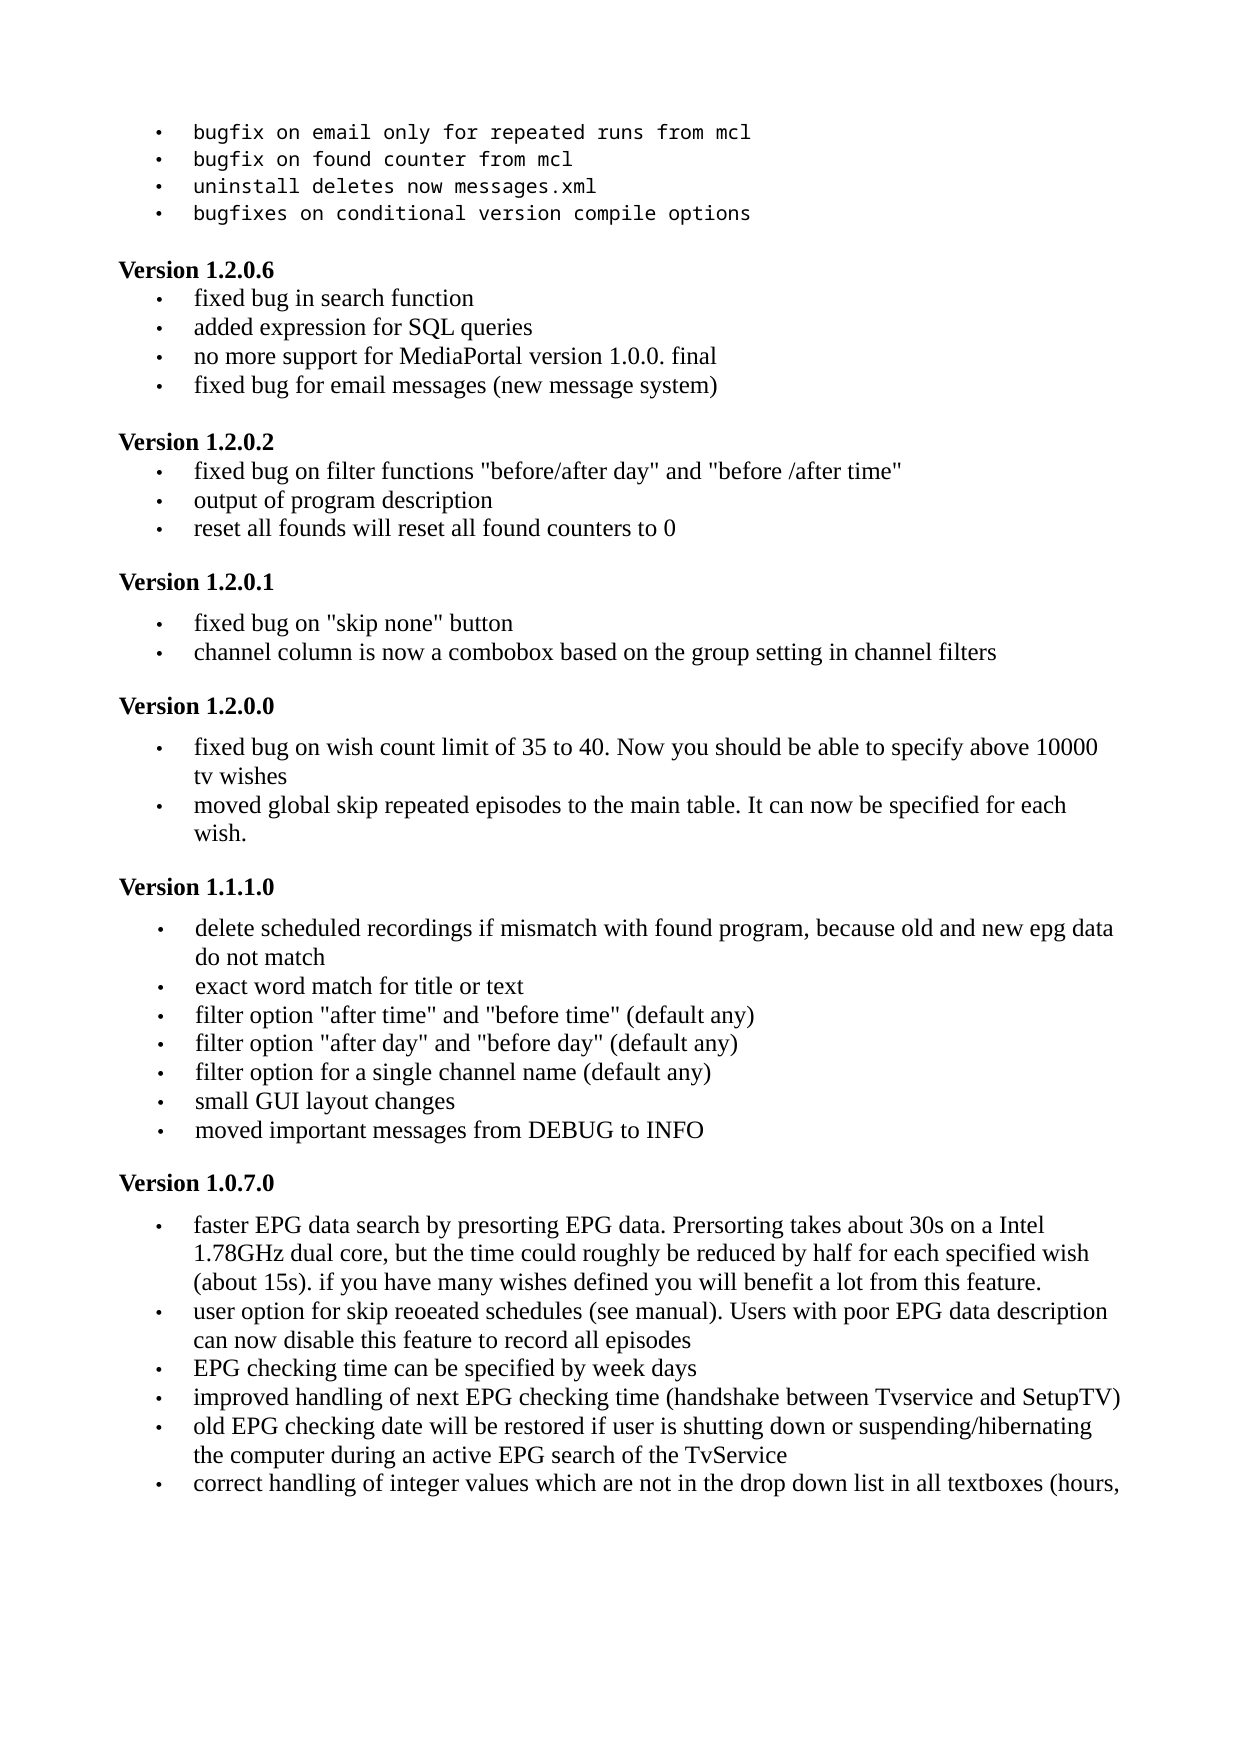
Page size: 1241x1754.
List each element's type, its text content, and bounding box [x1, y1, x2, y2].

list moved global skip repeated episodes to the main table. It can now be specified for each wish. [156, 790, 1122, 847]
text Version 1.2.0.6 [118, 255, 1122, 283]
list bugfixes on conditional version compile options [156, 199, 1122, 226]
list filter option for a single channel name (default any) [157, 1057, 1122, 1086]
list uninstall deletes now messages.xml [156, 172, 1122, 199]
list improved handling of next EPG checking time (handshake between Tvservice and SetupTV) [156, 1382, 1122, 1411]
list fixed bug on filter functions "before/after day" and "before /after time" [156, 456, 1122, 485]
list bugfix on email only for repeated runs from mcl [156, 118, 1122, 145]
list small GUI layout changes [157, 1086, 1122, 1115]
list added expression for SQL queries [156, 312, 1122, 341]
list EPG checking time can be specified by week days [156, 1353, 1122, 1382]
text Version 1.2.0.0 [45, 691, 1119, 720]
text Version 1.0.7.0 [45, 1168, 1119, 1197]
list user option for skip reoeated schedules (see manual). Users with poor EPG data description can now disable this feature to record all episodes [156, 1296, 1122, 1353]
list filter option "after day" and "before day" (default any) [157, 1028, 1122, 1057]
list fixed bug on wish count limit of 35 to 40. Now you should be able to specify above 10000 tv wishes [156, 732, 1122, 790]
list delete scheduled recordings if mismatch with found program, because old and new epg data do not match [157, 913, 1122, 971]
list channel column is now a combobox based on the group setting in channel filters [156, 637, 1122, 666]
list bugfix on found counter from mcl [156, 145, 1122, 172]
list fixed bug on "skip none" button [156, 608, 1122, 637]
list no more support for MediaPortal version 1.0.0. final [156, 341, 1122, 370]
text Version 1.2.0.1 [45, 567, 1119, 596]
list filter option "after time" and "before time" (default any) [157, 1000, 1122, 1028]
list faster EPG data search by presorting EPG data. Prersorting takes about 30s on a Intel 1.78GHz dual core, but the time could roughly be reduced by half for each specified wish (about 15s). if you have many wishes defined you will benefit a lot from this feature. [156, 1210, 1122, 1296]
list correct handling of integer values which are not in the drop down list in all textboxes (hours, [156, 1468, 1122, 1497]
list output of program description [156, 485, 1122, 513]
text Version 1.2.0.2 [118, 427, 1122, 456]
list fixed bug for email messages (new message system) [156, 370, 1122, 398]
list fixed bug in search function [156, 283, 1122, 312]
list exact word match for title or text [157, 971, 1122, 1000]
list reset all founds will reset all found counters to 0 [156, 513, 1122, 542]
list moved important messages from DEBUG to INFO [157, 1115, 1122, 1143]
list old EPG checking date will be restored if user is shutting down or suspending/hibernating the computer during an active EPG search of the TvService [156, 1411, 1122, 1468]
text Version 1.1.1.0 [45, 872, 1119, 901]
